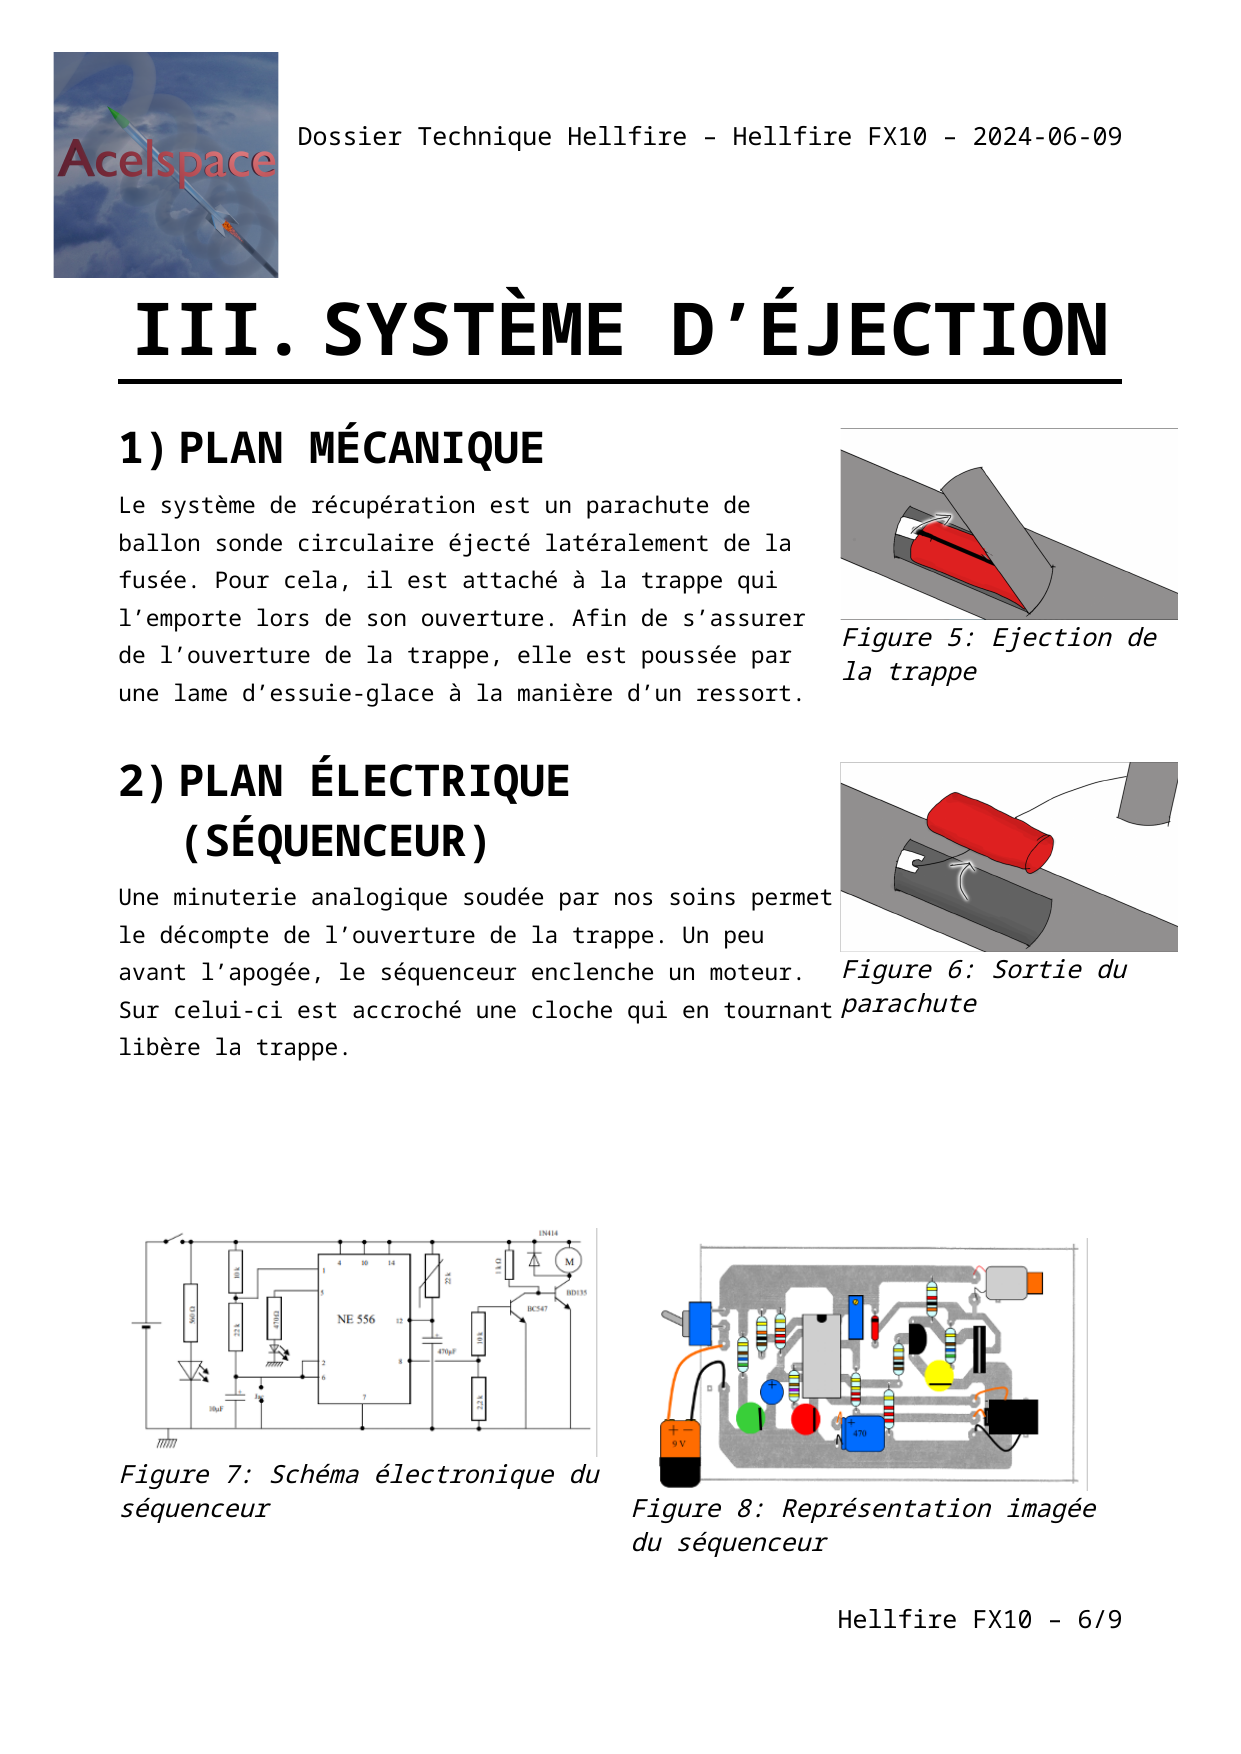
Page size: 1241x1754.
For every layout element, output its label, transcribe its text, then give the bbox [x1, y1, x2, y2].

text Une minuterie analogique soudée par nos soins permet le décompte de l’ouverture de la trappe. Un peu avant l’apogée, le séquenceur enclenche un moteur. Sur celui-ci est accroché une cloche qui en tournant libère la trappe. [630, 1216, 1122, 1228]
text Une minuterie analogique soudée par nos soins permet le décompte de l’ouverture de la trappe. Un peu avant l’apogée, le séquenceur enclenche un moteur. Sur celui-ci est accroché une cloche qui en tournant libère la trappe. [118, 1216, 610, 1228]
subtitle Plan électrique (séquenceur) [118, 749, 1178, 869]
picture [840, 762, 1178, 952]
picture [53, 52, 279, 278]
picture [840, 428, 1178, 620]
text Figure 5: Ejection de la trappe [841, 620, 1178, 688]
subtitle Plan mécanique [118, 416, 1178, 477]
text Figure 6: Sortie du parachute [841, 952, 1178, 1020]
picture [630, 1238, 1118, 1491]
text Figure 8: Représentation imagée du séquenceur [630, 1228, 1122, 1558]
text Une minuterie analogique soudée par nos soins permet le décompte de l’ouverture de la trappe. Un peu avant l’apogée, le séquenceur enclenche un moteur. Sur celui-ci est accroché une cloche qui en tournant libère la trappe. [118, 881, 1122, 1062]
text Figure 7: Schéma électronique du séquenceur [118, 1457, 610, 1525]
subtitle Système d’éjection [118, 207, 1122, 379]
text Le système de récupération est un parachute de ballon sonde circulaire éjecté latéralement de la fusée. Pour cela, il est attaché à la trappe qui l’emporte lors de son ouverture. Afin de s’assurer de l’ouverture de la trappe, elle est poussée par une lame d’essuie-glace à la manière d’un ressort. [118, 489, 1122, 708]
picture [118, 1228, 610, 1457]
text Une minuterie analogique soudée par nos soins permet le décompte de l’ouverture de la trappe. Un peu avant l’apogée, le séquenceur enclenche un moteur. Sur celui-ci est accroché une cloche qui en tournant libère la trappe. [118, 1525, 610, 1556]
